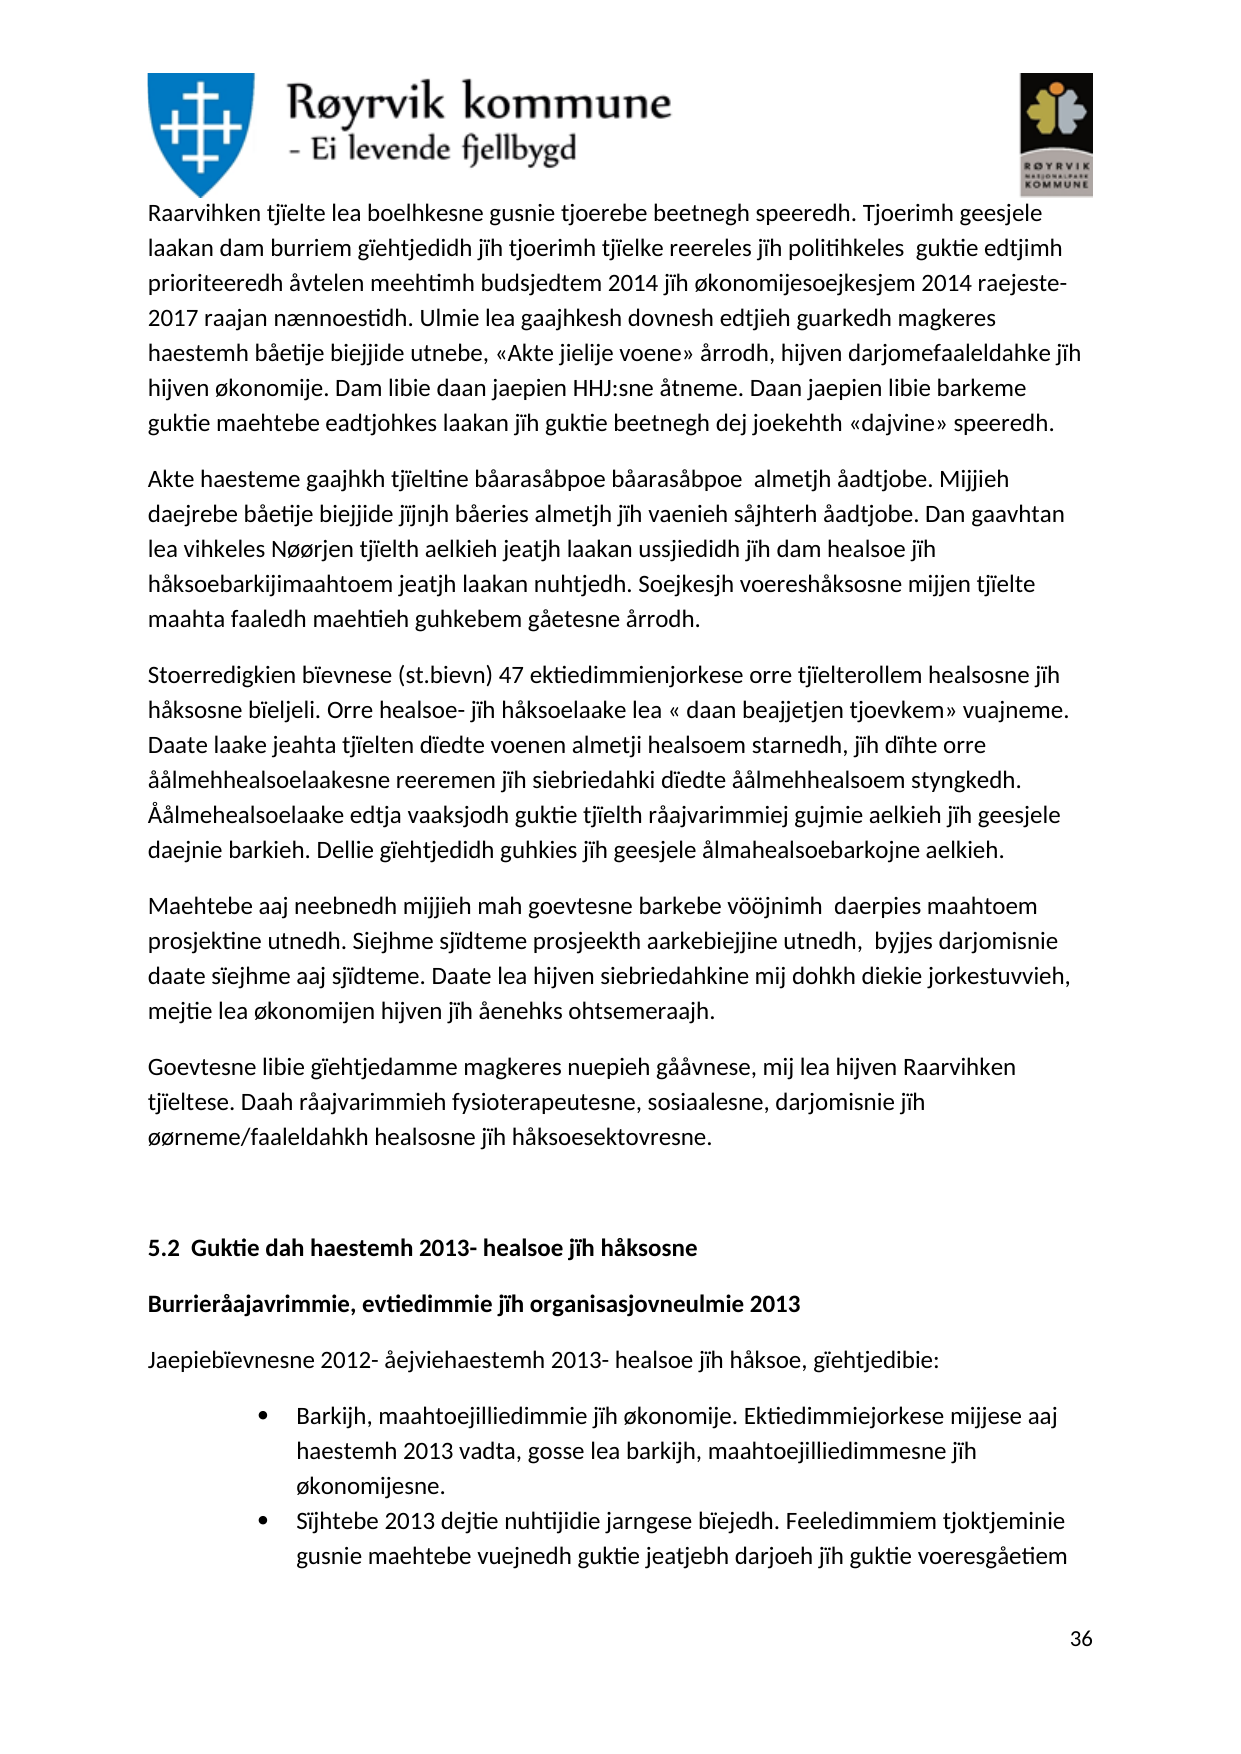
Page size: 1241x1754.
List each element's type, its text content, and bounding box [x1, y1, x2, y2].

list Barkijh, maahtoejilliedimmie jïh økonomije. Ektiedimmiejorkese mijjese aaj haestemh 2013 vadta, gosse lea barkijh, maahtoejilliedimmesne jïh økonomijesne. [258, 1400, 1093, 1501]
picture [147, 73, 1093, 198]
text Akte haesteme gaajhkh tjïeltine båarasåbpoe båarasåbpoe almetjh åadtjobe. Mijjieh daejrebe båetije biejjide jïjnjh båeries almetjh jïh vaenieh såjhterh åadtjobe. Dan gaavhtan lea vihkeles Nøørjen tjïelth aelkieh jeatjh laakan ussjiedidh jïh dam healsoe jïh håksoebarkijimaahtoem jeatjh laakan nuhtjedh. Soejkesjh voereshåksosne mijjen tjïelte maahta faaledh maehtieh guhkebem gåetesne årrodh. [148, 463, 1093, 634]
text Jaepiebïevnesne 2012- åejviehaestemh 2013- healsoe jïh håksoe, gïehtjedibie: [148, 1344, 1093, 1375]
text 5.2 Guktie dah haestemh 2013- healsoe jïh håksosne [148, 1233, 1093, 1263]
text Maehtebe aaj neebnedh mijjieh mah goevtesne barkebe vööjnimh daerpies maahtoem prosjektine utnedh. Siejhme sjïdteme prosjeekth aarkebiejjine utnedh, byjjes darjomisnie daate sïejhme aaj sjïdteme. Daate lea hijven siebriedahkine mij dohkh diekie jorkestuvvieh, mejtie lea økonomijen hijven jïh åenehks ohtsemeraajh. [148, 890, 1093, 1026]
text Burrieråajavrimmie, evtiedimmie jïh organisasjovneulmie 2013 [148, 1288, 1093, 1319]
text Stoerredigkien bïevnese (st.bievn) 47 ektiedimmienjorkese orre tjïelterollem healsosne jïh håksosne bïeljeli. Orre healsoe- jïh håksoelaake lea « daan beajjetjen tjoevkem» vuajneme. Daate laake jeahta tjïelten dïedte voenen almetji healsoem starnedh, jïh dïhte orre åålmehhealsoelaakesne reeremen jïh siebriedahki dïedte åålmehhealsoem styngkedh. Åålmehealsoelaake edtja vaaksjodh guktie tjïelth råajvarimmiej gujmie aelkieh jïh geesjele daejnie barkieh. Dellie gïehtjedidh guhkies jïh geesjele ålmahealsoebarkojne aelkieh. [148, 659, 1093, 865]
text Goevtesne libie gïehtjedamme magkeres nuepieh gååvnese, mij lea hijven Raarvihken tjïeltese. Daah råajvarimmieh fysioterapeutesne, sosiaalesne, darjomisnie jïh øørneme/faaleldahkh healsosne jïh håksoesektovresne. [148, 1051, 1093, 1151]
list Sïjhtebe 2013 dejtie nuhtijidie jarngese bïejedh. Feeledimmiem tjoktjeminie gusnie maehtebe vuejnedh guktie jeatjebh darjoeh jïh guktie voeresgåetiem [258, 1505, 1093, 1571]
text Raarvihken tjïelte lea boelhkesne gusnie tjoerebe beetnegh speeredh. Tjoerimh geesjele laakan dam burriem gïehtjedidh jïh tjoerimh tjïelke reereles jïh politihkeles guktie edtjimh prioriteeredh åvtelen meehtimh budsjedtem 2014 jïh økonomijesoejkesjem 2014 raejeste-2017 raajan nænnoestidh. Ulmie lea gaajhkesh dovnesh edtjieh guarkedh magkeres haestemh båetije biejjide utnebe, «Akte jielije voene» årrodh, hijven darjomefaaleldahke jïh hijven økonomije. Dam libie daan jaepien HHJ:sne åtneme. Daan jaepien libie barkeme guktie maehtebe eadtjohkes laakan jïh guktie beetnegh dej joekehth «dajvine» speeredh. [148, 198, 1093, 438]
